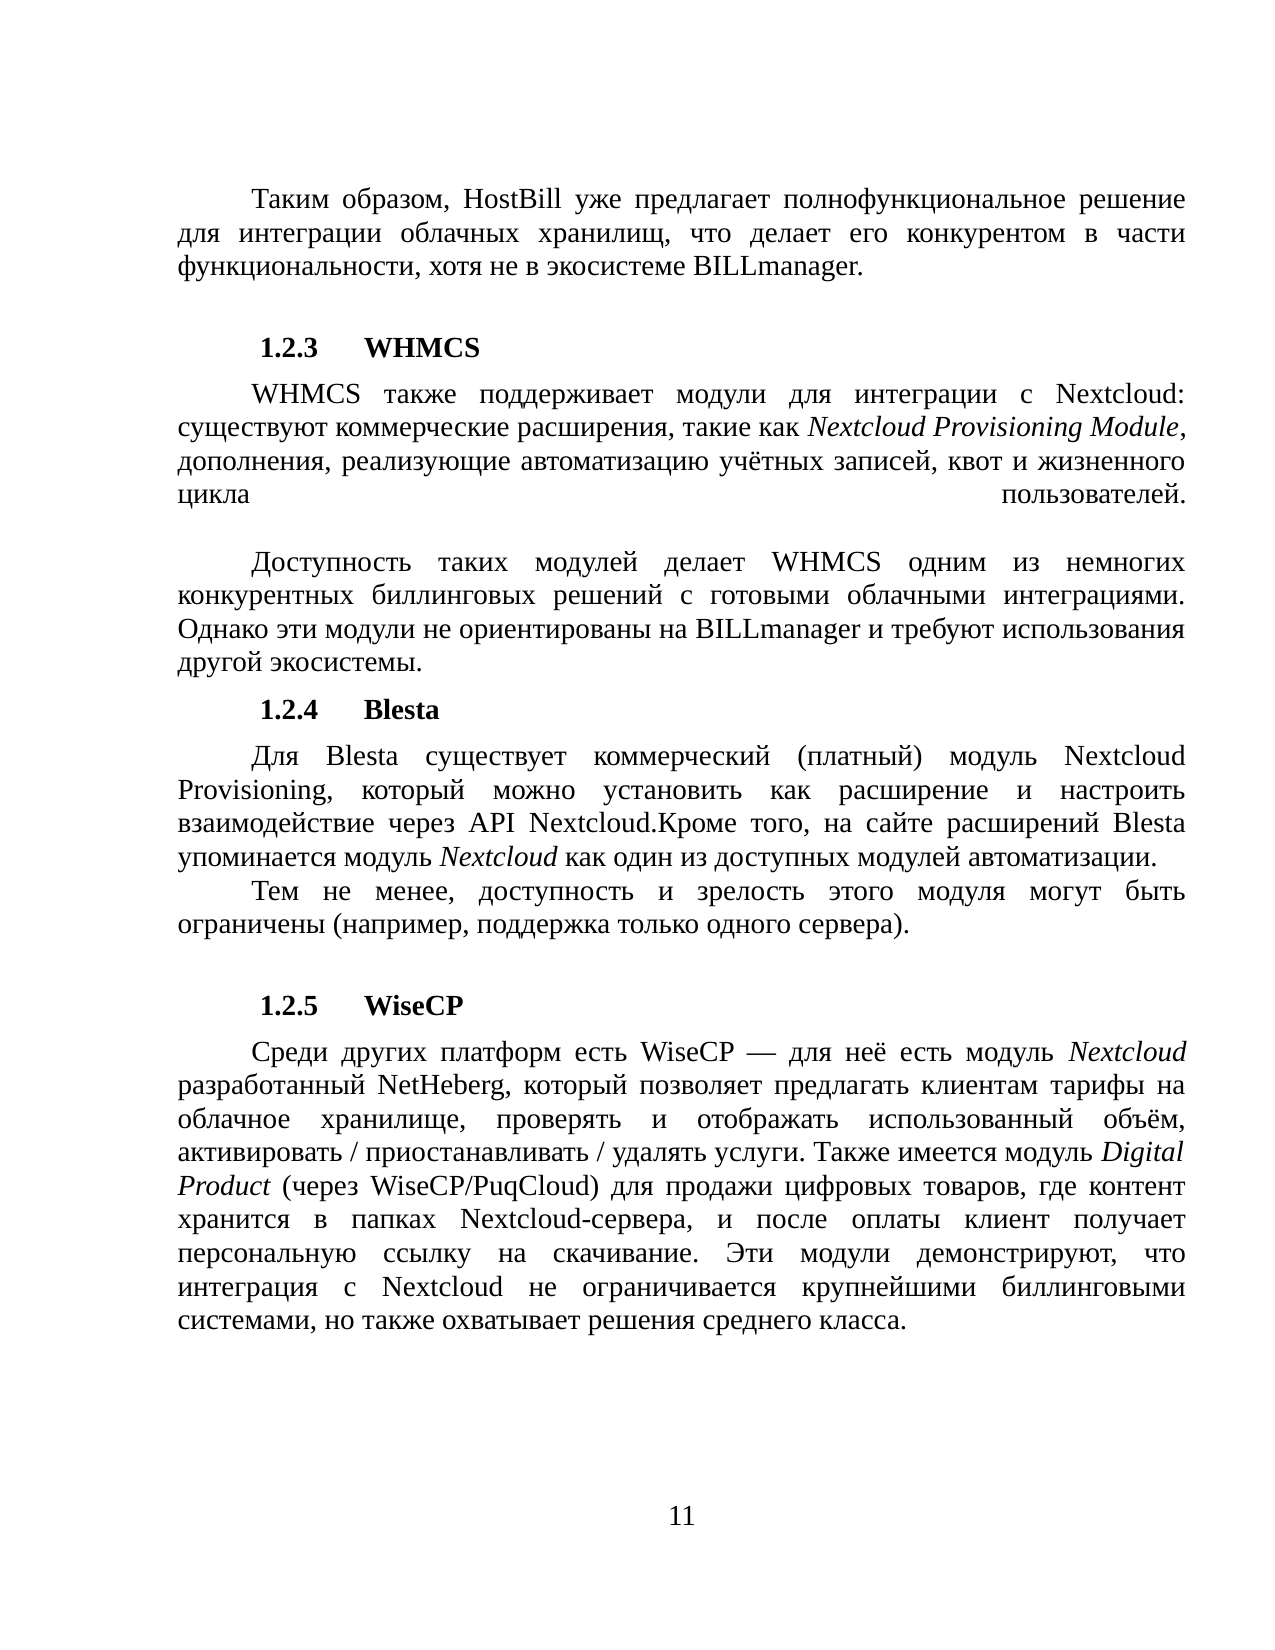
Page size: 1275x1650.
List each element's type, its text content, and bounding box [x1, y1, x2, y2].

text Доступность таких модулей делает WHMCS одним из немногих конкурентных биллинговых решений с готовыми облачными интеграциями. Однако эти модули не ориентированы на BILLmanager и требуют использования другой экосистемы. [177, 544, 1186, 678]
text WHMCS также поддерживает модули для интеграции с Nextcloud: существуют коммерческие расширения, такие как Nextcloud Provisioning Module, дополнения, реализующие автоматизацию учётных записей, квот и жизненного цикла пользователей. [177, 376, 1186, 544]
text Таким образом, HostBill уже предлагает полнофункциональное решение для интеграции облачных хранилищ, что делает его конкурентом в части функциональности, хотя не в экосистеме BILLmanager. [177, 181, 1186, 282]
subtitle Blesta [252, 692, 1186, 726]
subtitle WHMCS [252, 330, 1186, 363]
text Среди других платформ есть WiseCP — для неё есть модуль Nextcloud разработанный NetHeberg, который позволяет предлагать клиентам тарифы на облачное хранилище, проверять и отображать использованный объём, активировать / приостанавливать / удалять услуги. Также имеется модуль Digital Product (через WiseCP/PuqCloud) для продажи цифровых товаров, где контент хранится в папках Nextcloud-сервера, и после оплаты клиент получает персональную ссылку на скачивание. Эти модули демонстрируют, что интеграция с Nextcloud не ограничивается крупнейшими биллинговыми системами, но также охватывает решения среднего класса. [177, 1034, 1186, 1336]
text Тем не менее, доступность и зрелость этого модуля могут быть ограничены (например, поддержка только одного сервера). [177, 873, 1186, 940]
text Для Blesta существует коммерческий (платный) модуль Nextcloud Provisioning, который можно установить как расширение и настроить взаимодействие через API Nextcloud.Кроме того, на сайте расширений Blesta упоминается модуль Nextcloud как один из доступных модулей автоматизации. [177, 738, 1186, 873]
subtitle WiseCP [252, 988, 1186, 1021]
